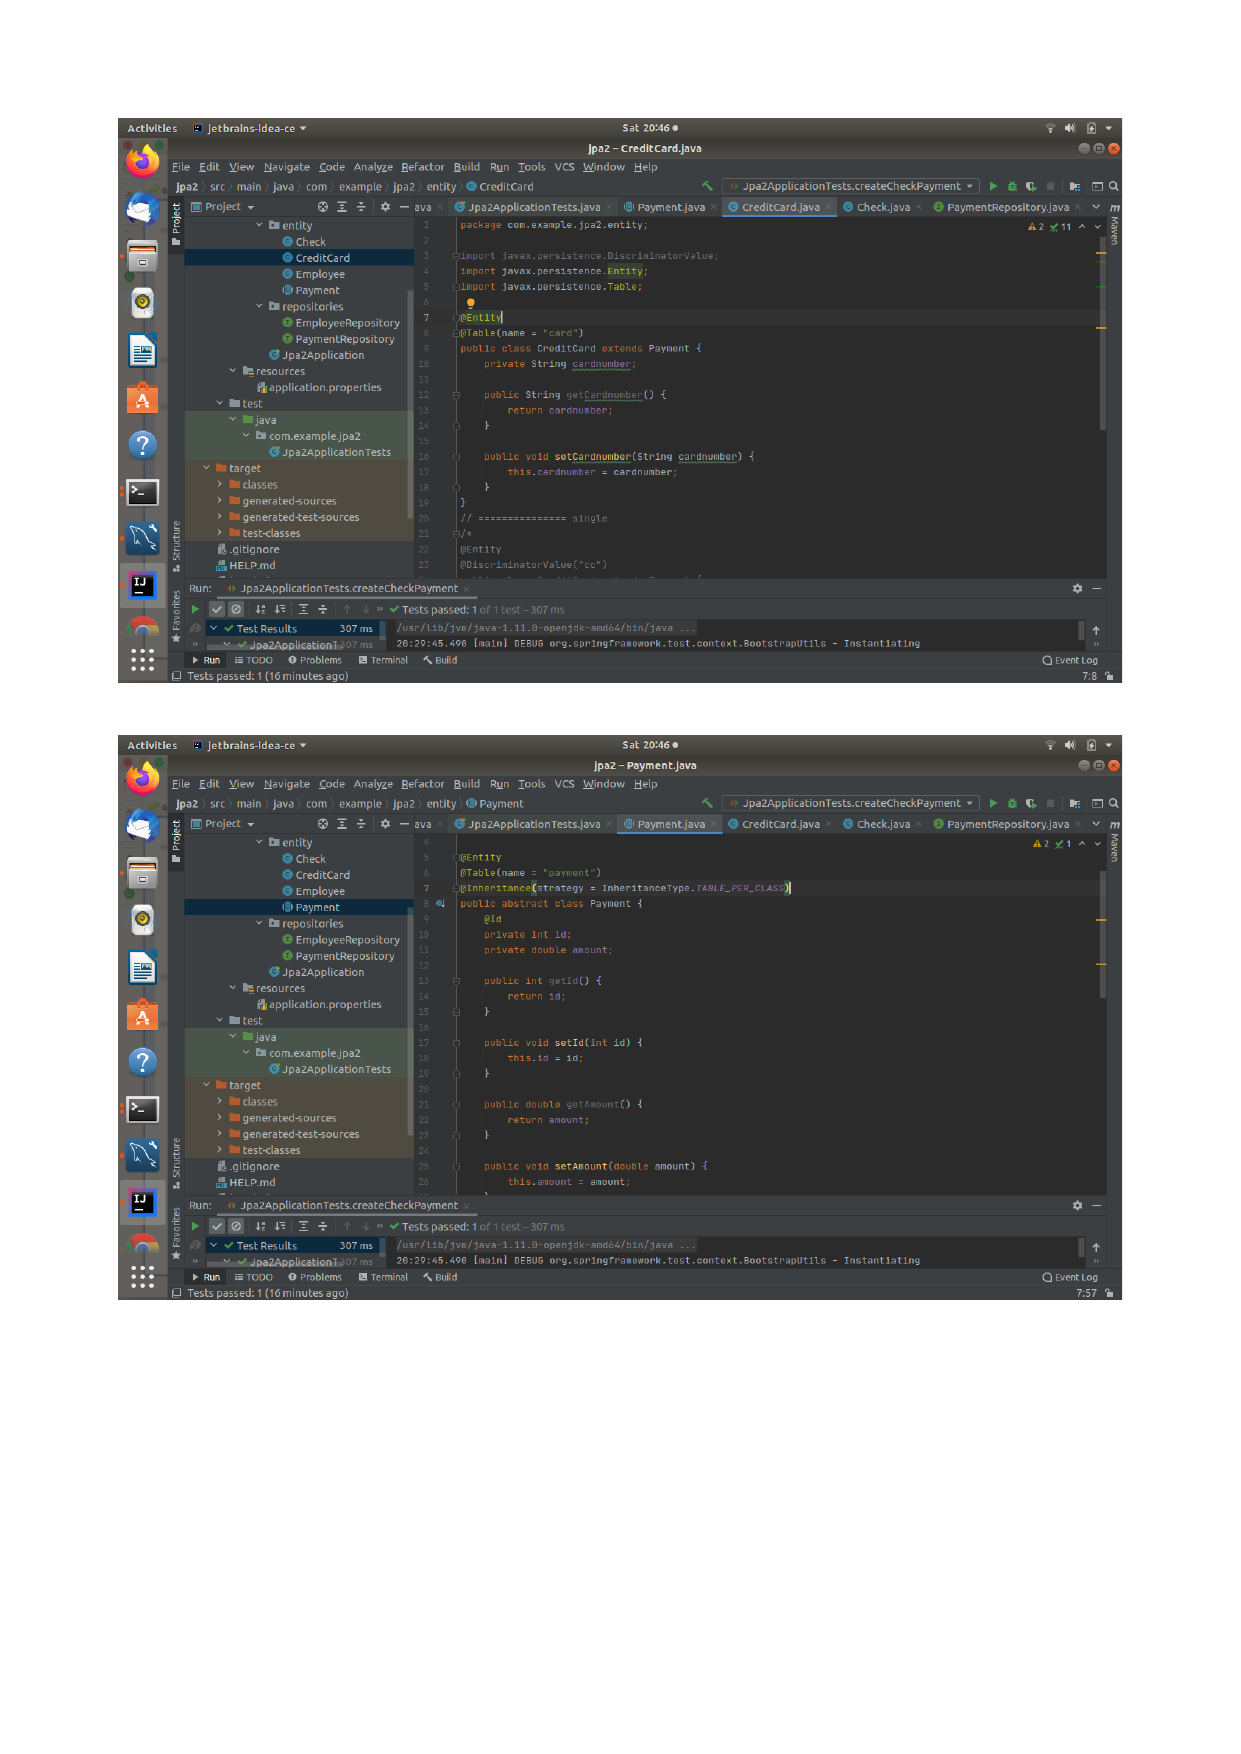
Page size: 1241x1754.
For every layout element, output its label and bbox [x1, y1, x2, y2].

picture [118, 118, 1123, 683]
picture [118, 735, 1123, 1300]
